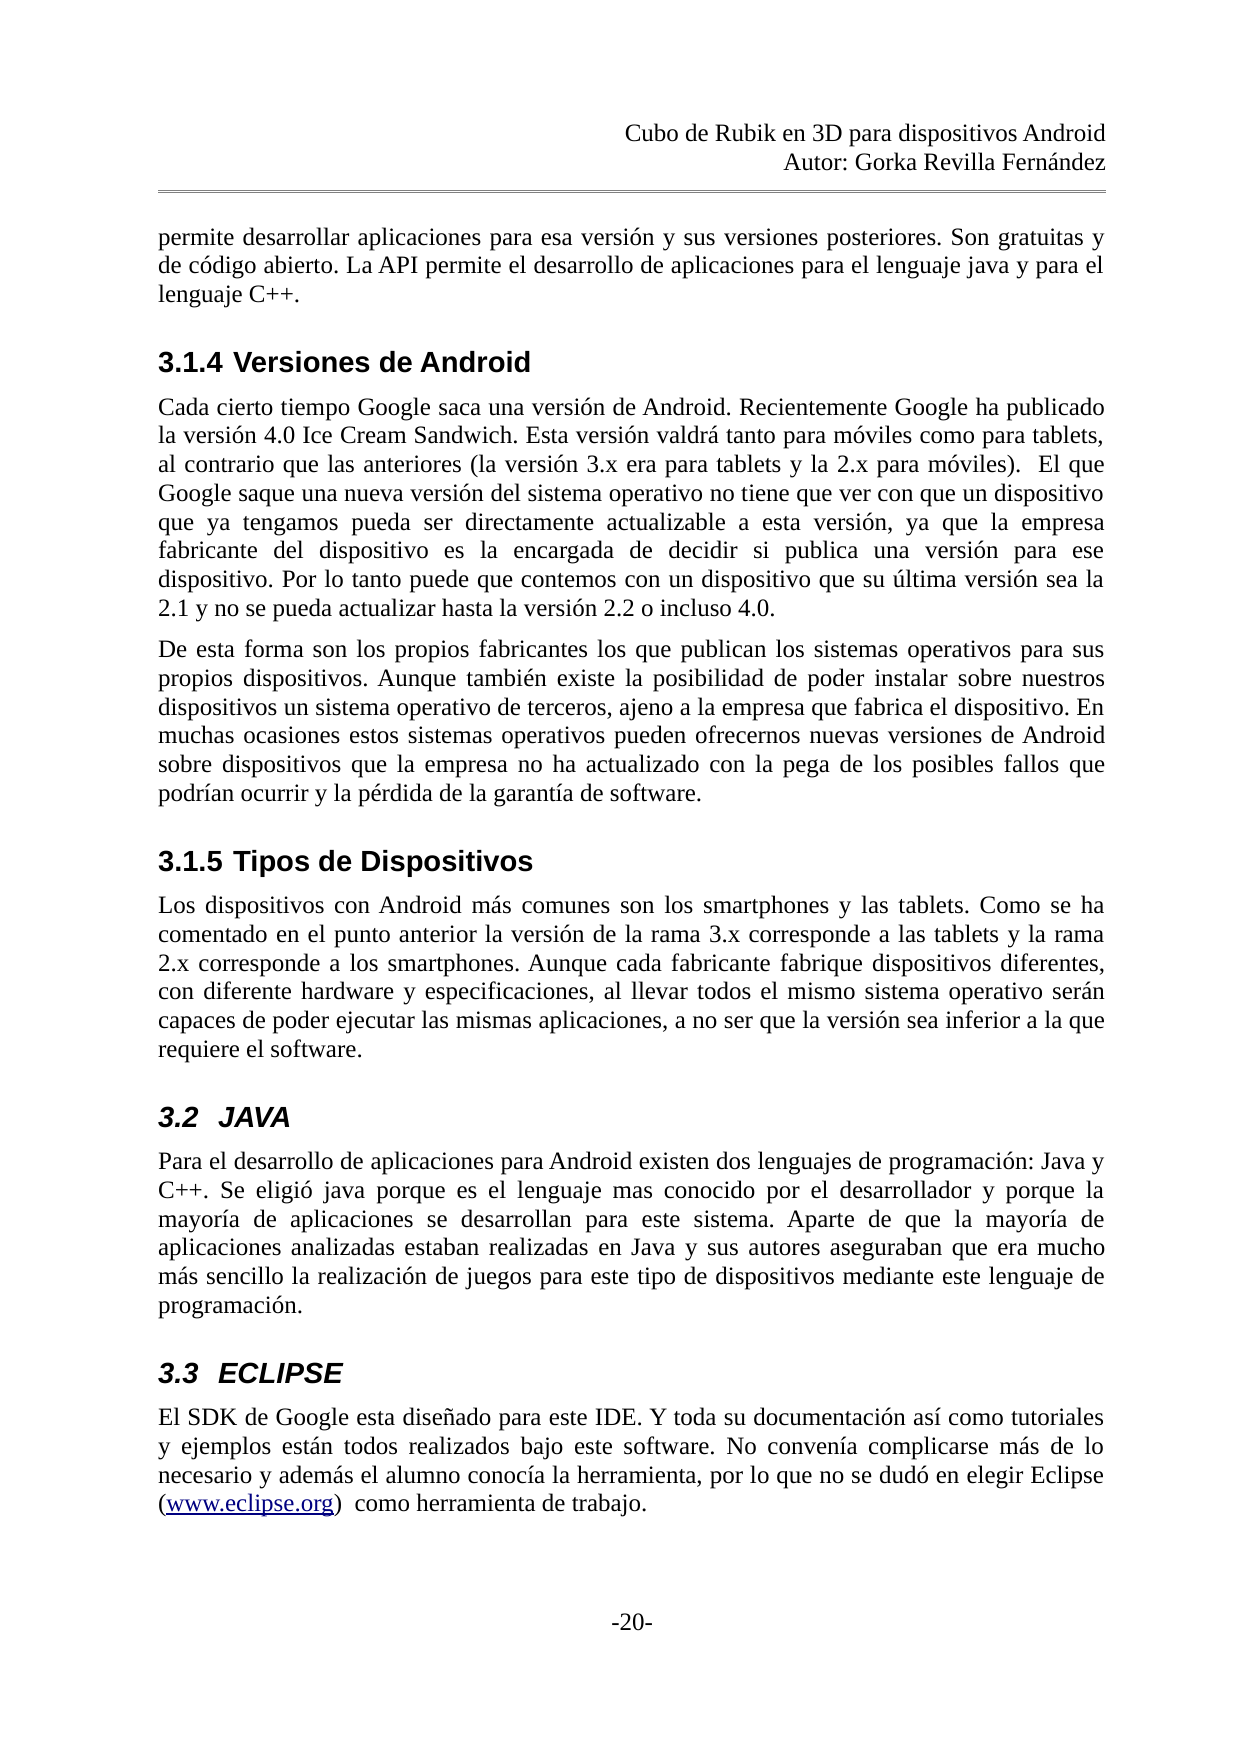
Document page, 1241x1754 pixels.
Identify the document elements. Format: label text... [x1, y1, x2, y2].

text El SDK de Google esta diseñado para este IDE. Y toda su documentación así como tutoriales y ejemplos están todos realizados bajo este software. No convenía complicarse más de lo necesario y además el alumno conocía la herramienta, por lo que no se dudó en elegir Eclipse (www.eclipse.org) como herramienta de trabajo. [158, 1402, 1106, 1517]
text Los dispositivos con Android más comunes son los smartphones y las tablets. Como se ha comentado en el punto anterior la versión de la rama 3.x corresponde a las tablets y la rama 2.x corresponde a los smartphones. Aunque cada fabricante fabrique dispositivos diferentes, con diferente hardware y especificaciones, al llevar todos el mismo sistema operativo serán capaces de poder ejecutar las mismas aplicaciones, a no ser que la versión sea inferior a la que requiere el software. [158, 890, 1106, 1063]
subtitle JAVA [158, 1100, 1106, 1134]
text Cada cierto tiempo Google saca una versión de Android. Recientemente Google ha publicado la versión 4.0 Ice Cream Sandwich. Esta versión valdrá tanto para móviles como para tablets, al contrario que las anteriores (la versión 3.x era para tablets y la 2.x para móviles). El que Google saque una nueva versión del sistema operativo no tiene que ver con que un dispositivo que ya tengamos pueda ser directamente actualizable a esta versión, ya que la empresa fabricante del dispositivo es la encargada de decidir si publica una versión para ese dispositivo. Por lo tanto puede que contemos con un dispositivo que su última versión sea la 2.1 y no se pueda actualizar hasta la versión 2.2 o incluso 4.0. [158, 392, 1106, 622]
text permite desarrollar aplicaciones para esa versión y sus versiones posteriores. Son gratuitas y de código abierto. La API permite el desarrollo de aplicaciones para el lenguaje java y para el lenguaje C++. [158, 222, 1106, 308]
text Para el desarrollo de aplicaciones para Android existen dos lenguajes de programación: Java y C++. Se eligió java porque es el lenguaje mas conocido por el desarrollador y porque la mayoría de aplicaciones se desarrollan para este sistema. Aparte de que la mayoría de aplicaciones analizadas estaban realizadas en Java y sus autores aseguraban que era mucho más sencillo la realización de juegos para este tipo de dispositivos mediante este lenguaje de programación. [158, 1146, 1106, 1319]
subtitle ECLIPSE [158, 1356, 1106, 1390]
subtitle Versiones de Android [158, 346, 1106, 379]
text De esta forma son los propios fabricantes los que publican los sistemas operativos para sus propios dispositivos. Aunque también existe la posibilidad de poder instalar sobre nuestros dispositivos un sistema operativo de terceros, ajeno a la empresa que fabrica el dispositivo. En muchas ocasiones estos sistemas operativos pueden ofrecernos nuevas versiones de Android sobre dispositivos que la empresa no ha actualizado con la pega de los posibles fallos que podrían ocurrir y la pérdida de la garantía de software. [158, 634, 1106, 807]
subtitle Tipos de Dispositivos [158, 844, 1106, 878]
